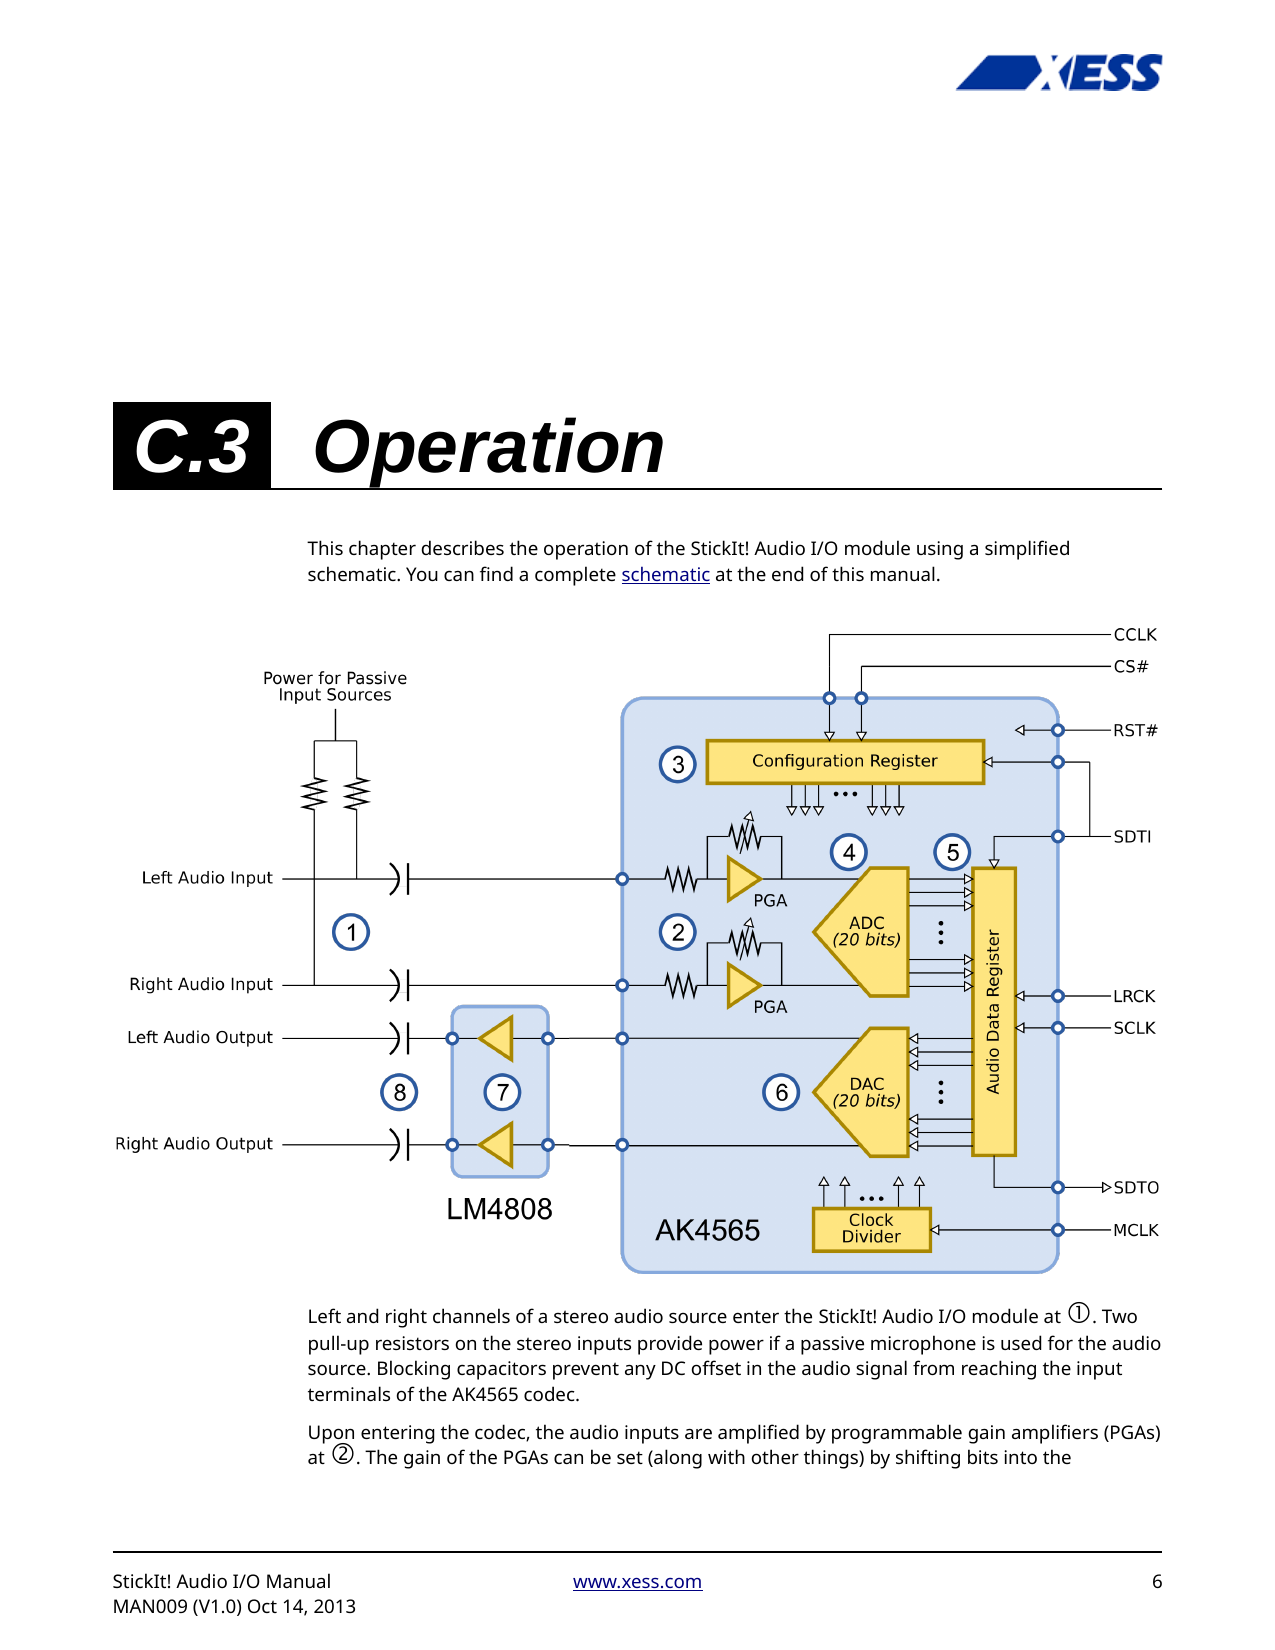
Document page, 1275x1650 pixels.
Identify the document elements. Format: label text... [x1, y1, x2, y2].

picture [116, 628, 1159, 1274]
text Left and right channels of a stereo audio source enter the StickIt! Audio I/O module at . Two pull-up resistors on the stereo inputs provide power if a passive microphone is used for the audio source. Blocking capacitors prevent any DC offset in the audio signal from reaching the input terminals of the AK4565 codec. [307, 599, 1162, 1406]
text Upon entering the codec, the audio inputs are amplified by programmable gain amplifiers (PGAs) at . The gain of the PGAs can be set (along with other things) by shifting bits into the [307, 1419, 1162, 1471]
text This chapter describes the operation of the StickIt! Audio I/O module using a simplified schematic. You can find a complete schematic at the end of this manual. [307, 535, 1162, 586]
picture [955, 54, 1163, 91]
subtitle Operation [271, 402, 1162, 488]
